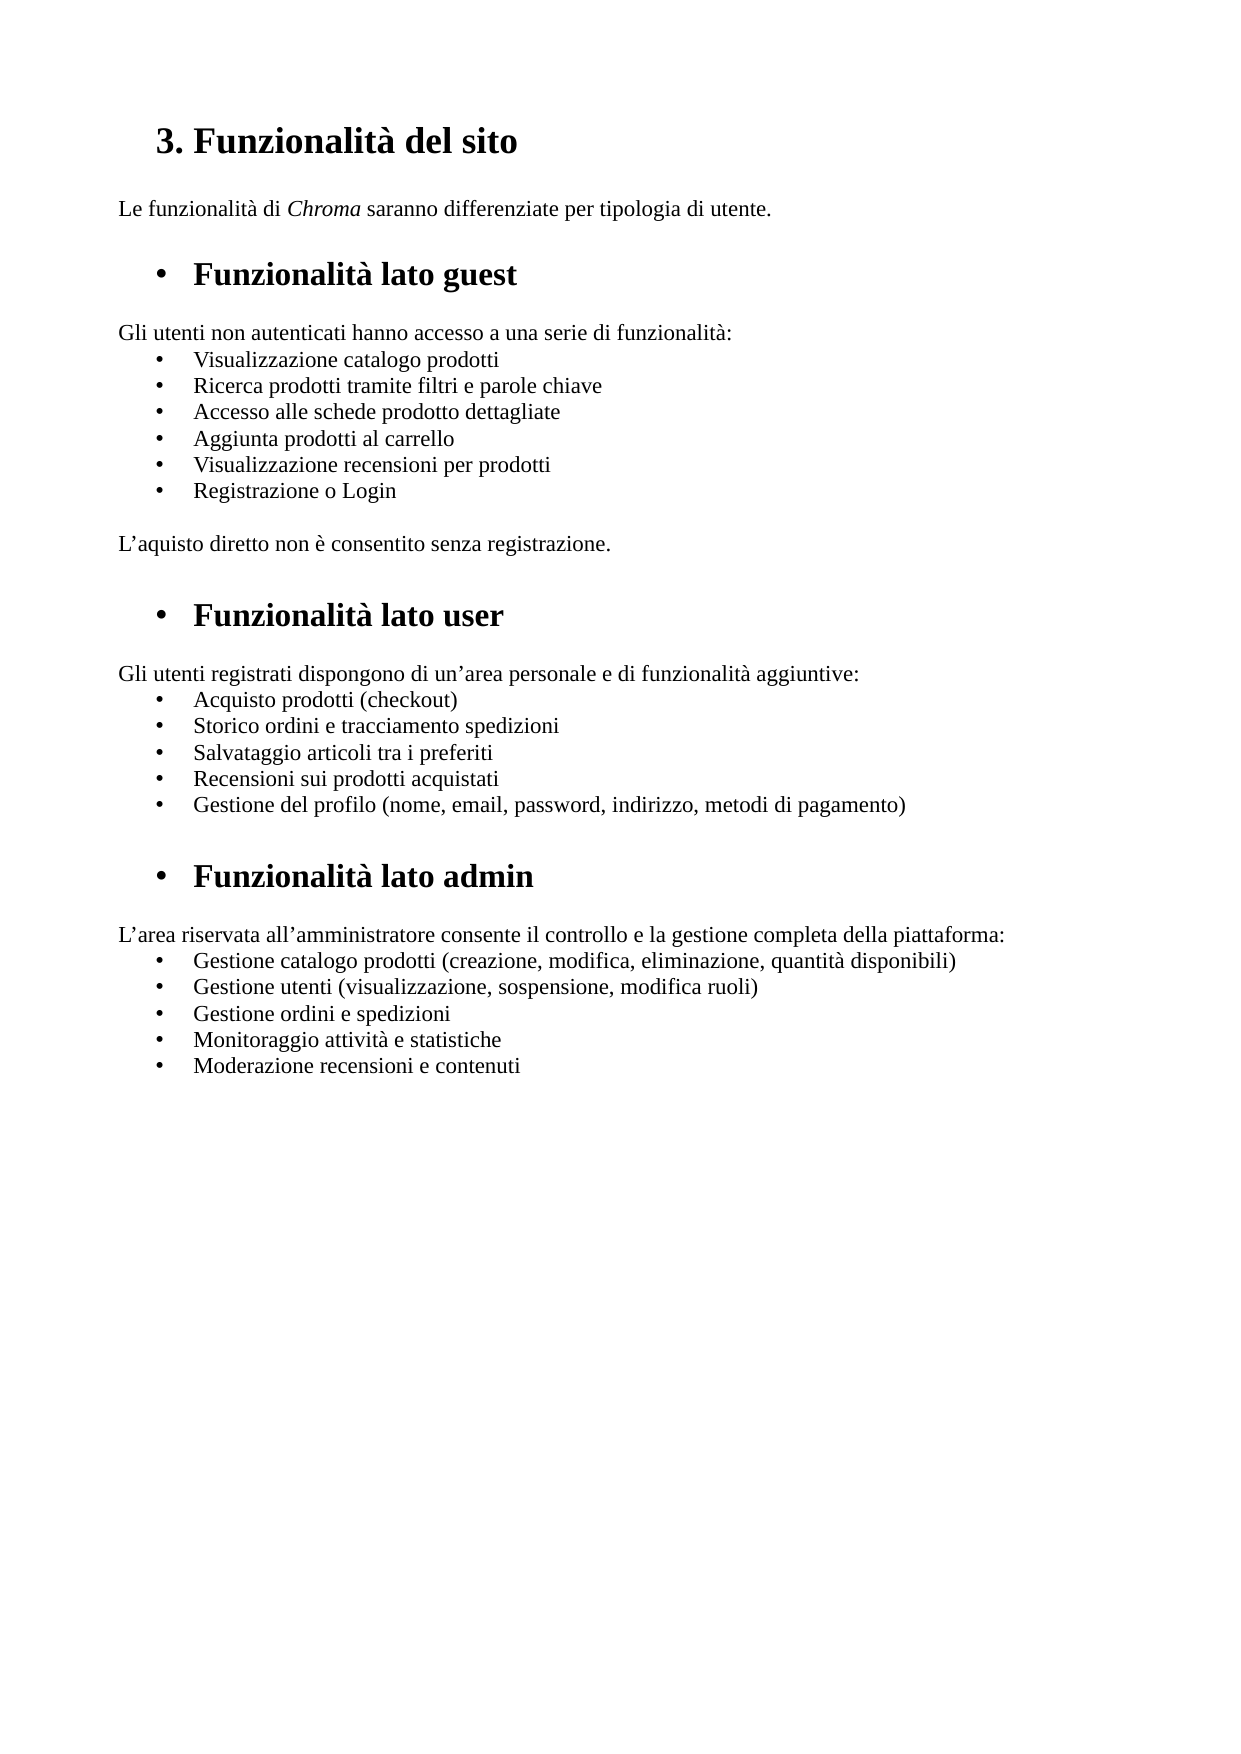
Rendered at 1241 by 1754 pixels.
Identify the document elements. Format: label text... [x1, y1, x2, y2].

list Salvataggio articoli tra i preferiti [156, 739, 1122, 765]
list Moderazione recensioni e contenuti [156, 1052, 1122, 1079]
list Aggiunta prodotti al carrello [156, 425, 1122, 451]
list Gestione ordini e spedizioni [156, 1000, 1122, 1026]
list Funzionalità lato guest [156, 255, 1122, 293]
list Ricerca prodotti tramite filtri e parole chiave [156, 372, 1122, 398]
list Visualizzazione recensioni per prodotti [156, 451, 1122, 477]
text L’aquisto diretto non è consentito senza registrazione. [118, 530, 1122, 557]
list Monitoraggio attività e statistiche [156, 1026, 1122, 1052]
list Gestione catalogo prodotti (creazione, modifica, eliminazione, quantità disponibili) [156, 947, 1122, 973]
list Funzionalità lato admin [156, 856, 1122, 894]
list Gestione utenti (visualizzazione, sospensione, modifica ruoli) [156, 973, 1122, 1000]
text L’area riservata all’amministratore consente il controllo e la gestione completa della piattaforma: [118, 921, 1122, 947]
list Recensioni sui prodotti acquistati [156, 765, 1122, 791]
list Visualizzazione catalogo prodotti [156, 346, 1122, 372]
list Registrazione o Login [156, 477, 1122, 504]
text Gli utenti registrati dispongono di un’area personale e di funzionalità aggiuntive: [118, 659, 1122, 686]
list Gestione del profilo (nome, email, password, indirizzo, metodi di pagamento) [156, 791, 1122, 818]
list Accesso alle schede prodotto dettagliate [156, 398, 1122, 425]
list Acquisto prodotti (checkout) [156, 686, 1122, 712]
list Funzionalità del sito [156, 118, 1122, 161]
list Funzionalità lato user [156, 595, 1122, 633]
list Storico ordini e tracciamento spedizioni [156, 712, 1122, 739]
text Gli utenti non autenticati hanno accesso a una serie di funzionalità: [118, 319, 1122, 346]
text Le funzionalità di Chroma saranno differenziate per tipologia di utente. [118, 195, 1122, 221]
